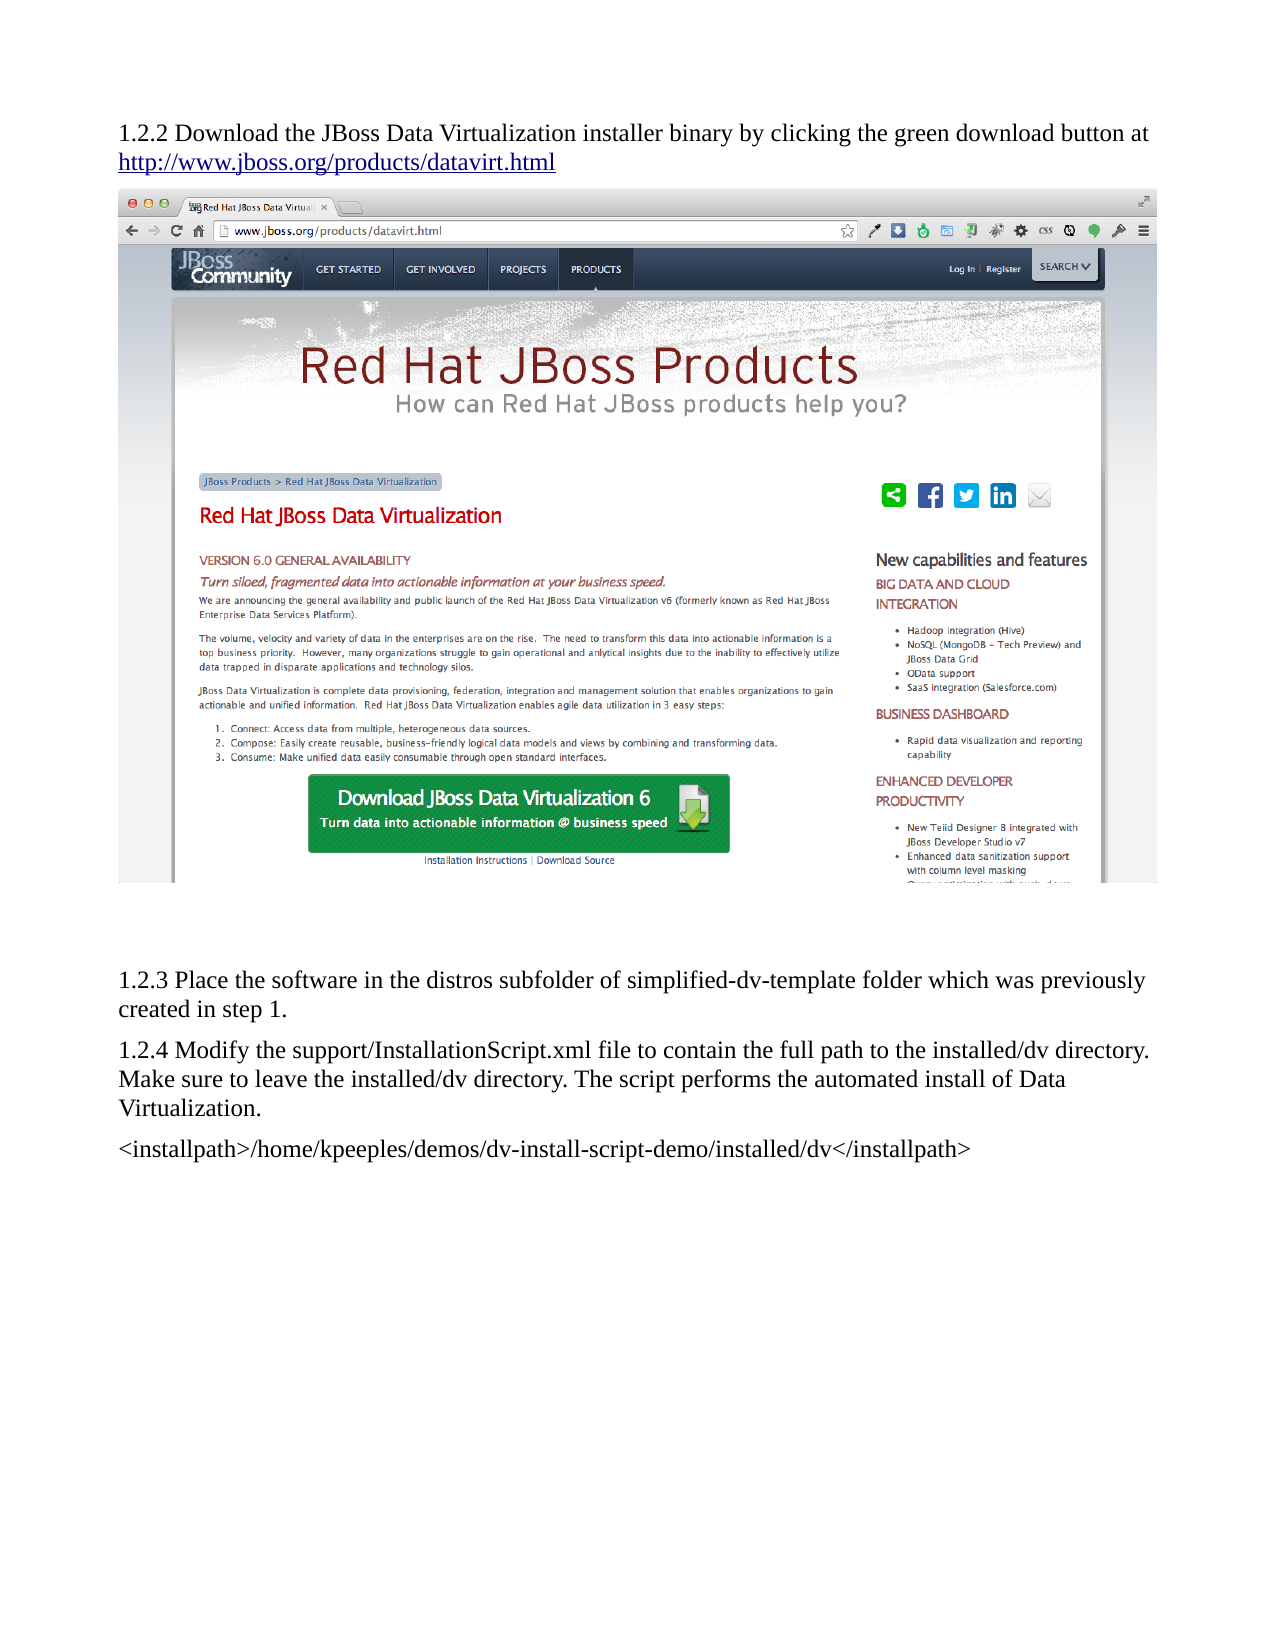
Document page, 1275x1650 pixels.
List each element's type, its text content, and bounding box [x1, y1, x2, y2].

text 1.2.2 Download the JBoss Data Virtualization installer binary by clicking the green download button at http://www.jboss.org/products/datavirt.html [118, 118, 1157, 176]
text 1.2.3 Place the software in the distros subfolder of simplified-dv-template folder which was previously created in step 1. [118, 965, 1157, 1023]
text <installpath>/home/kpeeples/demos/dv-install-script-demo/installed/dv</installpath> [118, 1134, 1157, 1163]
picture [118, 188, 1157, 883]
text 1.2.4 Modify the support/InstallationScript.xml file to contain the full path to the installed/dv directory. Make sure to leave the installed/dv directory. The script performs the automated install of Data Virtualization. [118, 1035, 1157, 1121]
